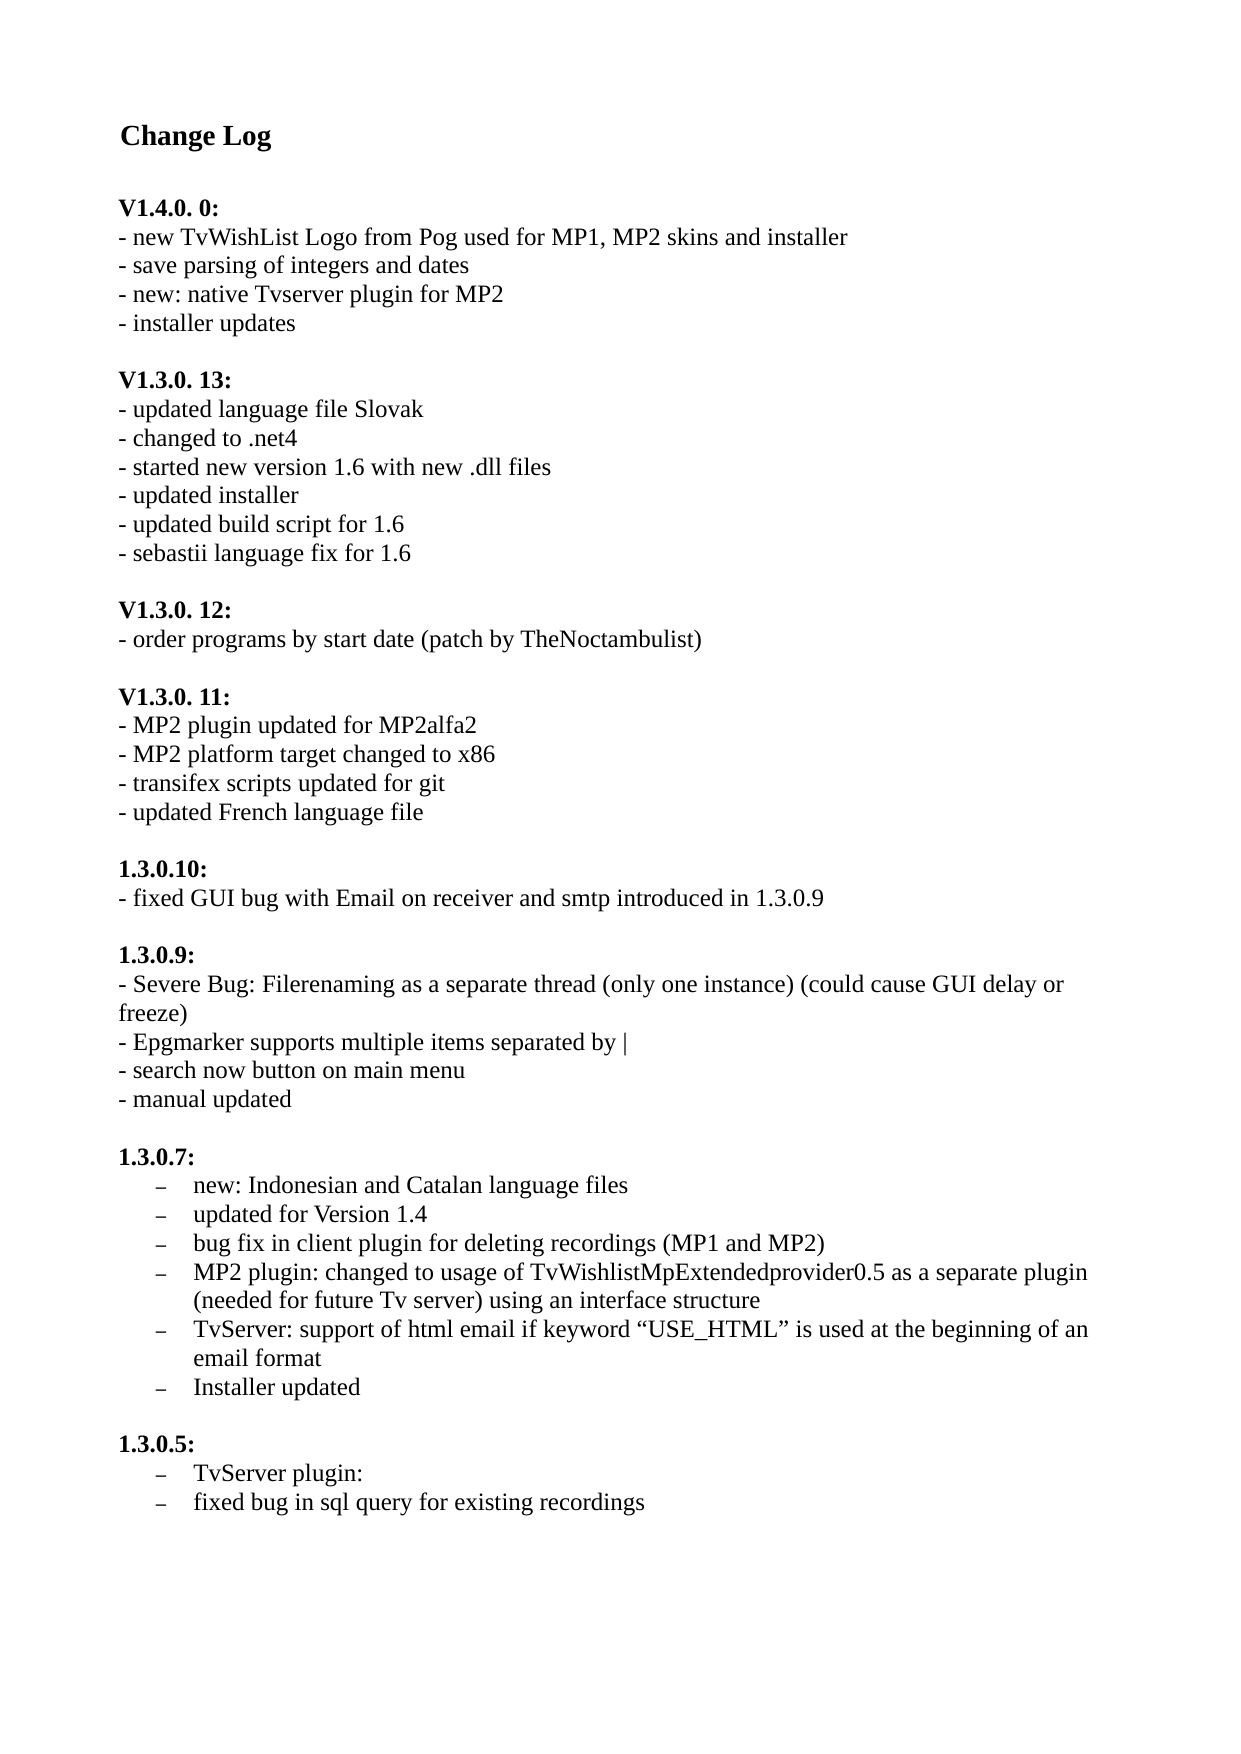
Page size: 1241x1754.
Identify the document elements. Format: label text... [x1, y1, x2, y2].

list Installer updated [156, 1372, 1122, 1400]
text - MP2 platform target changed to x86 [118, 739, 1122, 768]
list Change Log [82, 118, 1119, 152]
list new: Indonesian and Catalan language files [156, 1170, 1122, 1199]
text - new TvWishList Logo from Pog used for MP1, MP2 skins and installer [118, 222, 1122, 250]
list updated for Version 1.4 [156, 1199, 1122, 1228]
text - save parsing of integers and dates [118, 250, 1122, 279]
text 1.3.0.10: [118, 854, 1122, 883]
text - updated French language file [118, 797, 1122, 825]
text - changed to .net4 [118, 423, 1122, 452]
list TvServer: support of html email if keyword “USE_HTML” is used at the beginning of an email format [156, 1314, 1122, 1372]
text - transifex scripts updated for git [118, 768, 1122, 797]
text 1.3.0.5: [118, 1429, 1122, 1458]
text - new: native Tvserver plugin for MP2 [118, 279, 1122, 308]
text V1.3.0. 12: [118, 595, 1122, 624]
text - updated build script for 1.6 [118, 509, 1122, 538]
list MP2 plugin: changed to usage of TvWishlistMpExtendedprovider0.5 as a separate plugin (needed for future Tv server) using an interface structure [156, 1257, 1122, 1314]
text - Severe Bug: Filerenaming as a separate thread (only one instance) (could cause GUI delay or freeze) - Epgmarker supports multiple items separated by | - search now button on main menu [118, 969, 1122, 1084]
list TvServer plugin: [156, 1458, 1122, 1487]
text V1.4.0. 0: [118, 193, 1122, 222]
list bug fix in client plugin for deleting recordings (MP1 and MP2) [156, 1228, 1122, 1257]
text 1.3.0.9: [44, 940, 1122, 969]
text - started new version 1.6 with new .dll files [118, 452, 1122, 480]
text - sebastii language fix for 1.6 [118, 538, 1122, 567]
list fixed bug in sql query for existing recordings [156, 1487, 1122, 1515]
text - updated language file Slovak [118, 394, 1122, 423]
text V1.3.0. 11: [118, 682, 1122, 710]
text - MP2 plugin updated for MP2alfa2 [118, 710, 1122, 739]
text - manual updated [118, 1084, 1122, 1113]
text V1.3.0. 13: [118, 365, 1122, 394]
text - updated installer [118, 480, 1122, 509]
text - fixed GUI bug with Email on receiver and smtp introduced in 1.3.0.9 [118, 883, 1122, 912]
text - installer updates [118, 308, 1122, 337]
text 1.3.0.7: [118, 1142, 1122, 1170]
text - order programs by start date (patch by TheNoctambulist) [118, 624, 1122, 653]
